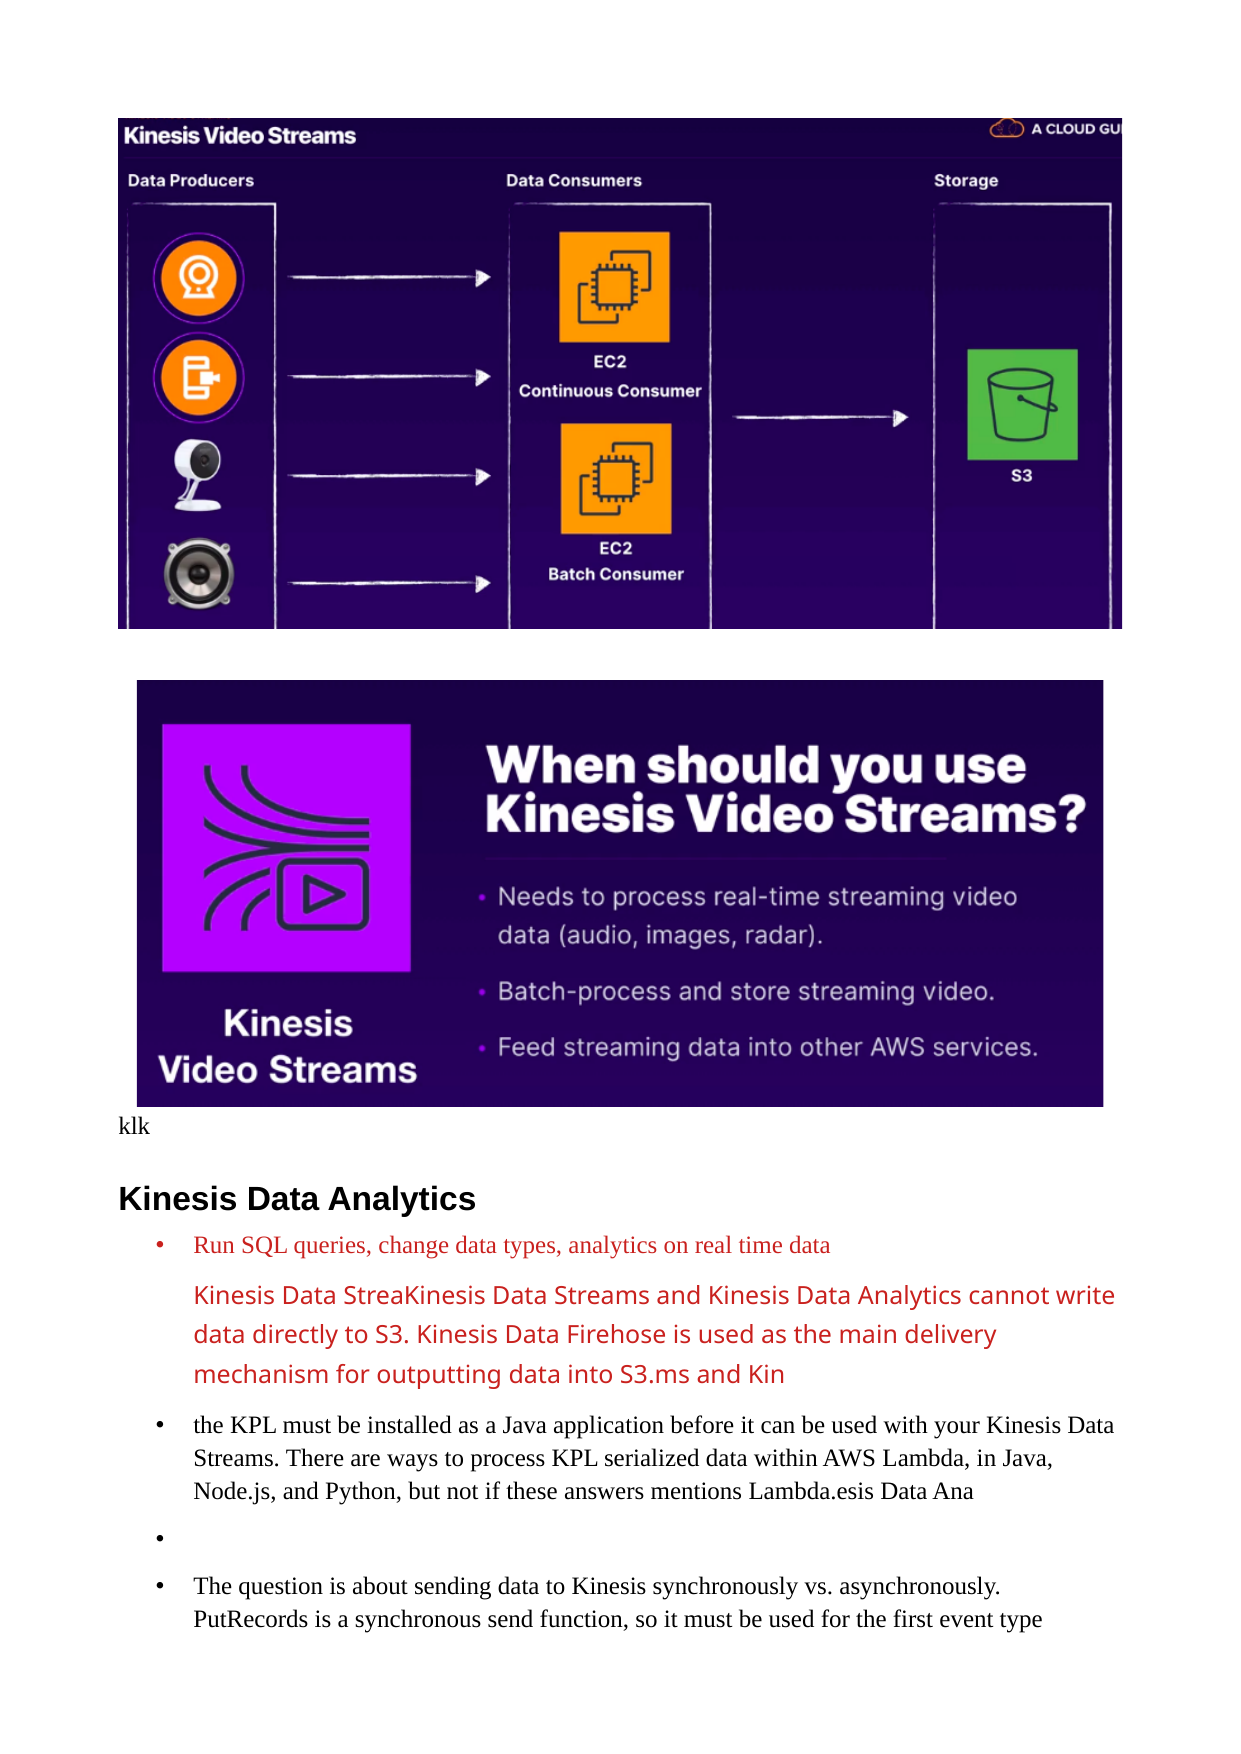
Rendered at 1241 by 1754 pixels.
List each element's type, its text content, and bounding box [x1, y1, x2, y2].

list Kinesis Data StreaKinesis Data Streams and Kinesis Data Analytics cannot write data directly to S3. Kinesis Data Firehose is used as the main delivery mechanism for outputting data into S3.ms and Kin [156, 1278, 1122, 1390]
list The question is about sending data to Kinesis synchronously vs. asynchronously. PutRecords is a synchronous send function, so it must be used for the first event type [156, 1571, 1122, 1633]
list the KPL must be installed as a Java application before it can be used with your Kinesis Data Streams. There are ways to process KPL serialized data within AWS Lambda, in Java, Node.js, and Python, but not if these answers mentions Lambda.esis Data Ana [156, 1410, 1122, 1505]
picture [118, 118, 1123, 629]
picture [136, 680, 1104, 1107]
list Run SQL queries, change data types, analytics on real time data [156, 1230, 1122, 1259]
subtitle Kinesis Data Analytics [118, 1179, 1122, 1218]
text klk [118, 680, 1122, 1139]
